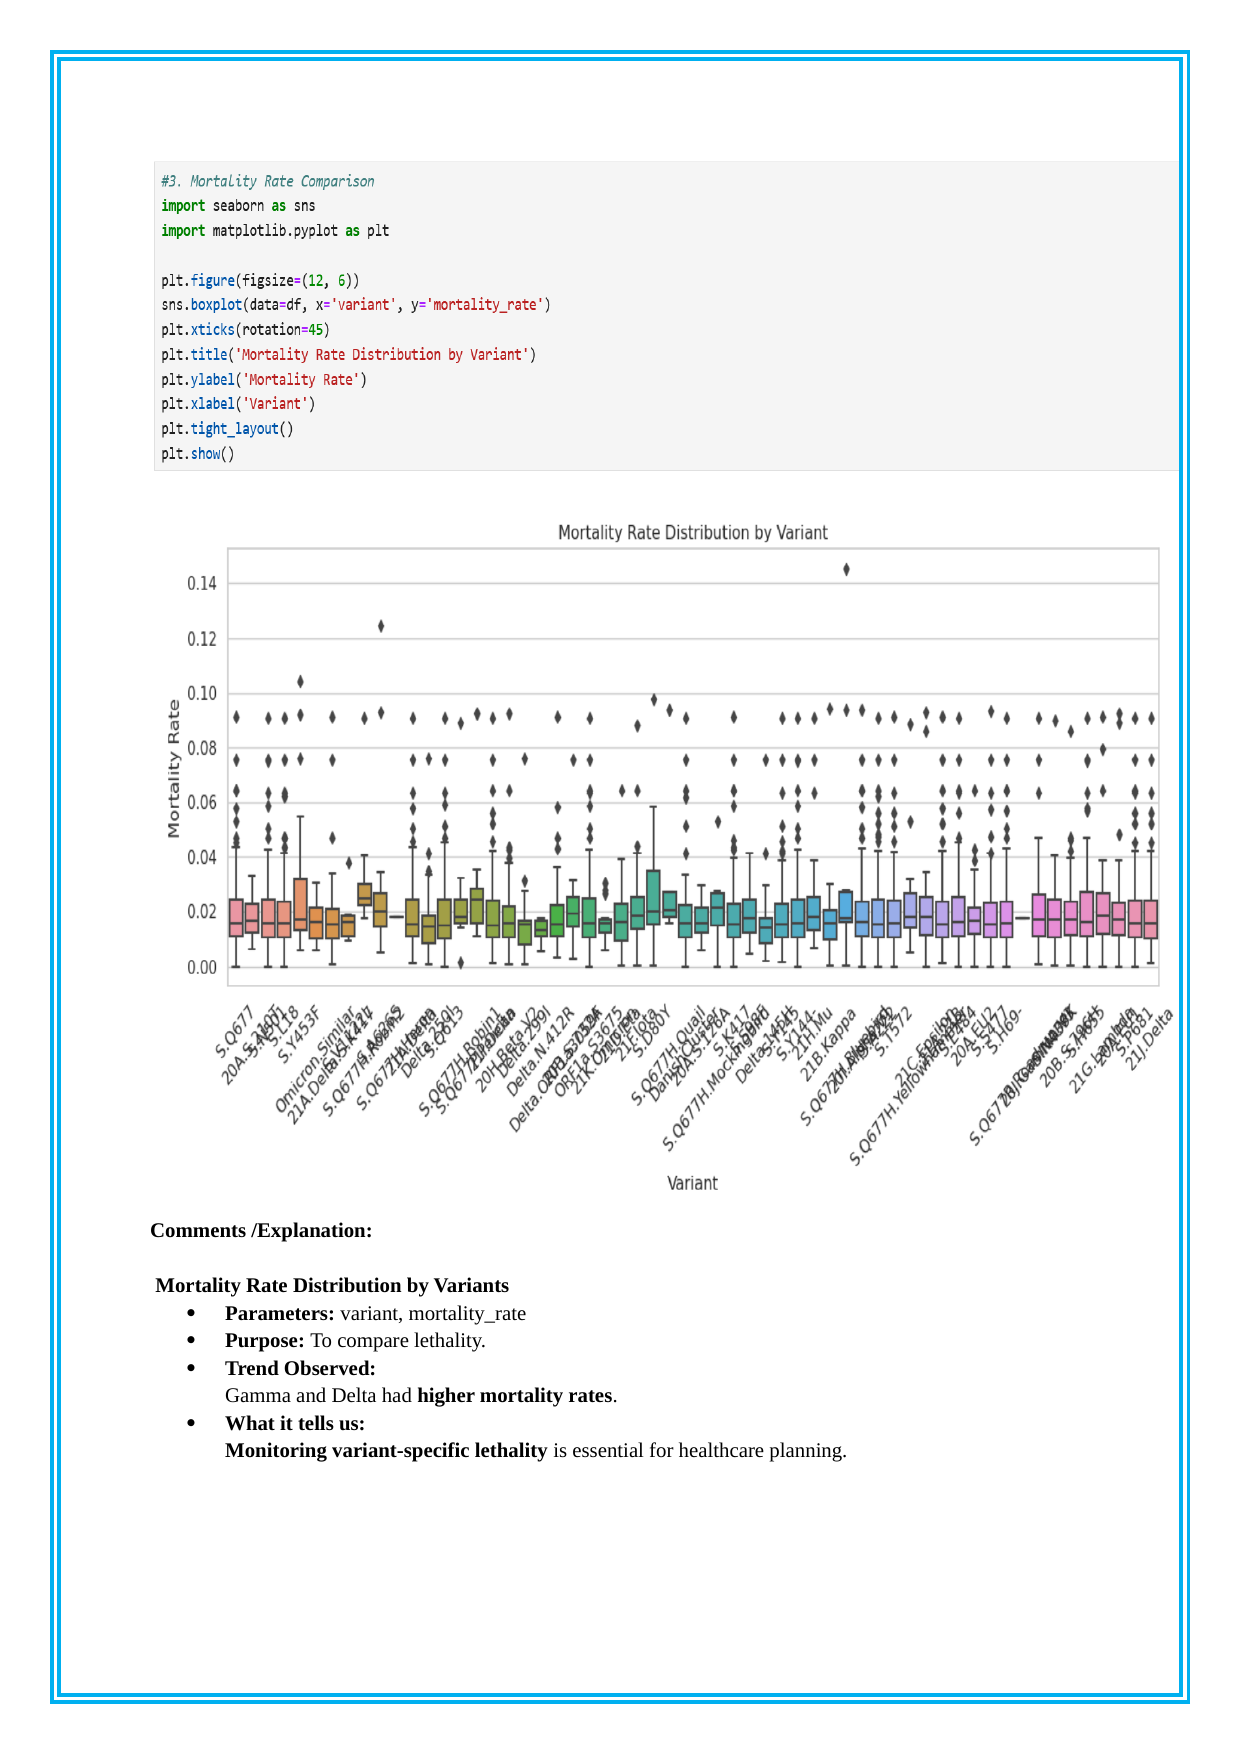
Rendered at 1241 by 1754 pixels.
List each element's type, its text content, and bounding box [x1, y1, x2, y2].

text Comments /Explanation: [150, 1218, 1090, 1242]
list What it tells us: Monitoring variant-specific lethality is essential for healthcare planning. [187, 1411, 1090, 1462]
text Mortality Rate Distribution by Variants [150, 1273, 1090, 1297]
list Trend Observed: Gamma and Delta had higher mortality rates. [187, 1356, 1090, 1407]
list Purpose: To compare lethality. [187, 1328, 1090, 1352]
list Parameters: variant, mortality_rate [187, 1300, 1090, 1324]
